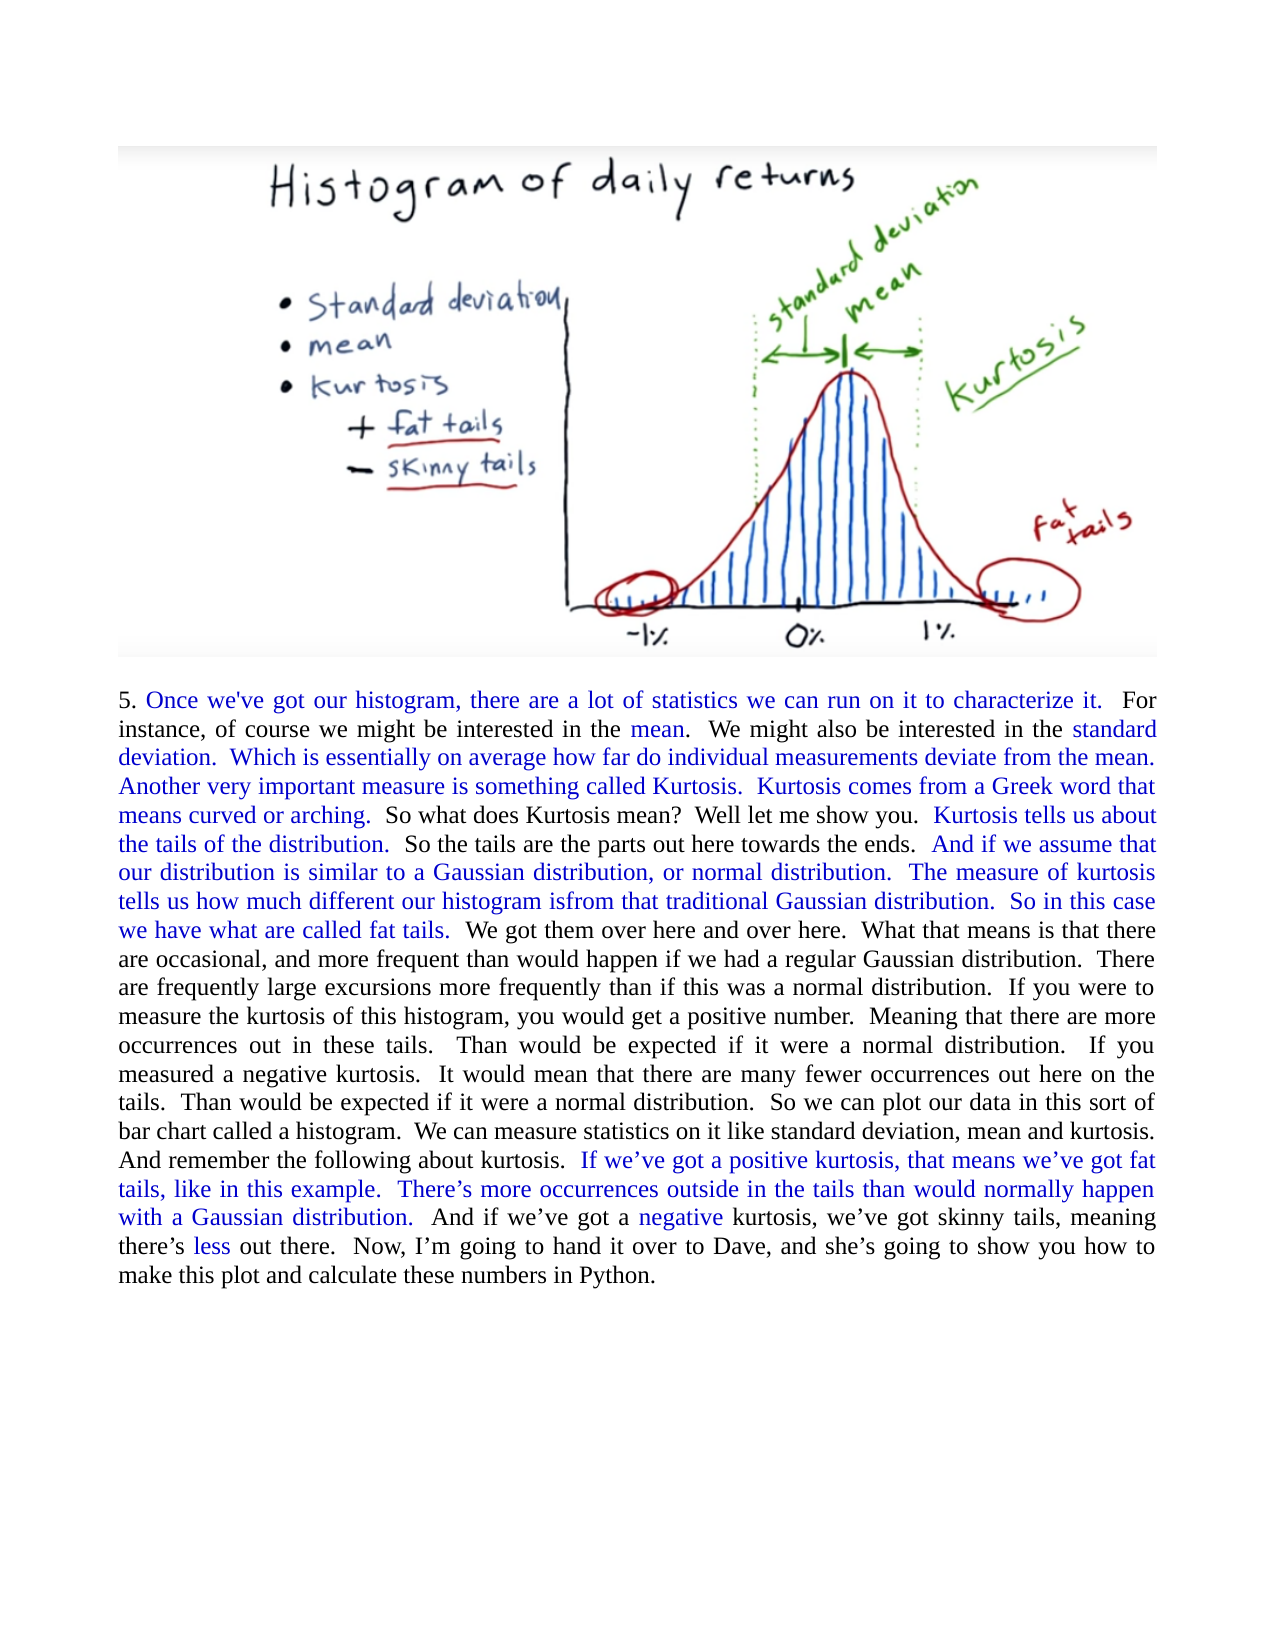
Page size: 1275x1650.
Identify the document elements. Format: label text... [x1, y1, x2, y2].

picture [118, 146, 1157, 657]
text 5. Once we've got our histogram, there are a lot of statistics we can run on it to characterize it. For instance, of course we might be interested in the mean. We might also be interested in the standard deviation. Which is essentially on average how far do individual measurements deviate from the mean. Another very important measure is something called Kurtosis. Kurtosis comes from a Greek word that means curved or arching. So what does Kurtosis mean? Well let me show you. Kurtosis tells us about the tails of the distribution. So the tails are the parts out here towards the ends. And if we assume that our distribution is similar to a Gaussian distribution, or normal distribution. The measure of kurtosis tells us how much different our histogram isfrom that traditional Gaussian distribution. So in this case we have what are called fat tails. We got them over here and over here. What that means is that there are occasional, and more frequent than would happen if we had a regular Gaussian distribution. There are frequently large excursions more frequently than if this was a normal distribution. If you were to measure the kurtosis of this histogram, you would get a positive number. Meaning that there are more occurrences out in these tails. Than would be expected if it were a normal distribution. If you measured a negative kurtosis. It would mean that there are many fewer occurrences out here on the tails. Than would be expected if it were a normal distribution. So we can plot our data in this sort of bar chart called a histogram. We can measure statistics on it like standard deviation, mean and kurtosis. And remember the following about kurtosis. If we’ve got a positive kurtosis, that means we’ve got fat tails, like in this example. There’s more occurrences outside in the tails than would normally happen with a Gaussian distribution. And if we’ve got a negative kurtosis, we’ve got skinny tails, meaning there’s less out there. Now, I’m going to hand it over to Dave, and she’s going to show you how to make this plot and calculate these numbers in Python. [118, 685, 1157, 1289]
